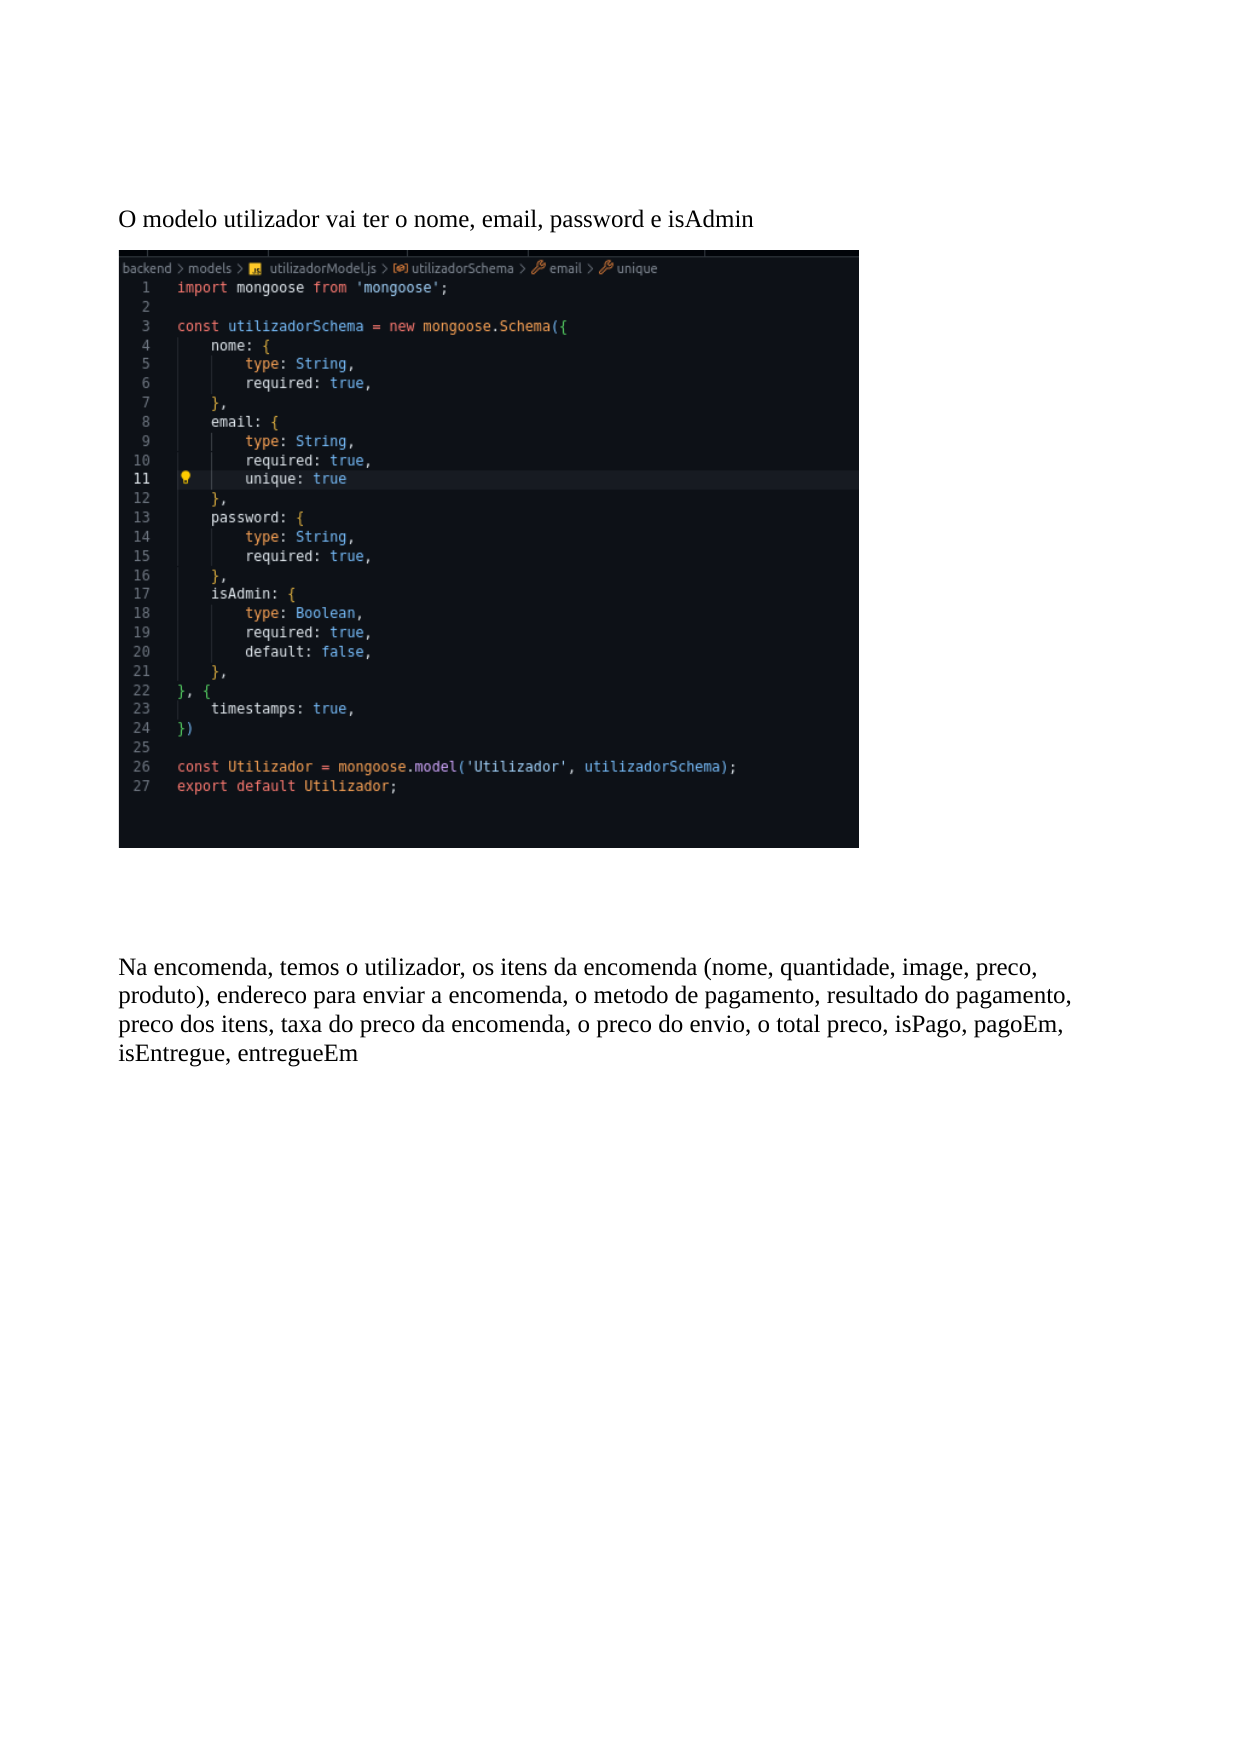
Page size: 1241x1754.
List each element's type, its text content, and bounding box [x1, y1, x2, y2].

text O modelo utilizador vai ter o nome, email, password e isAdmin [118, 204, 1122, 233]
picture [118, 250, 859, 848]
text Na encomenda, temos o utilizador, os itens da encomenda (nome, quantidade, image, preco, produto), endereco para enviar a encomenda, o metodo de pagamento, resultado do pagamento, preco dos itens, taxa do preco da encomenda, o preco do envio, o total preco, isPago, pagoEm, isEntregue, entregueEm [118, 952, 1122, 1067]
